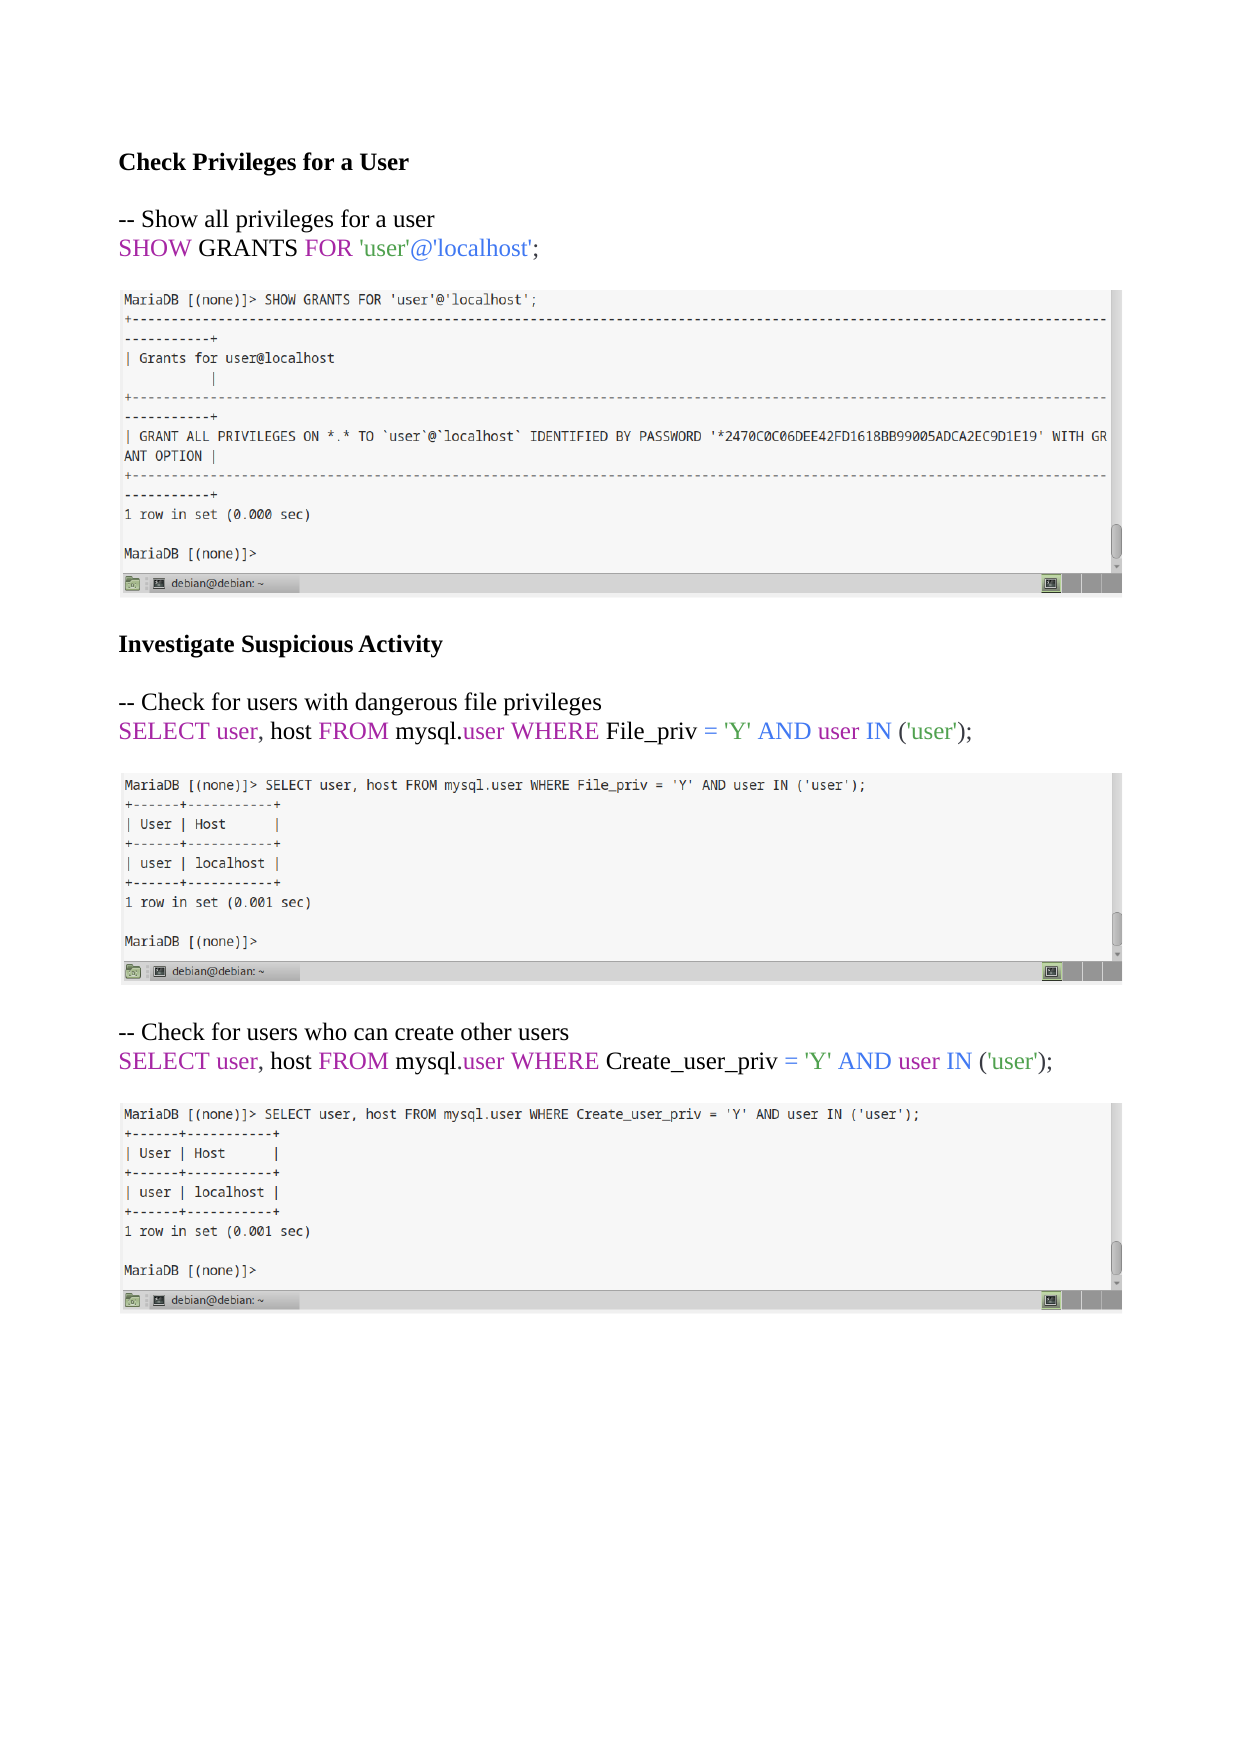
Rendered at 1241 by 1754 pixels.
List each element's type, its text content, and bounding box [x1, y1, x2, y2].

text -- Check for users with dangerous file privileges [118, 687, 1122, 716]
picture [118, 290, 1123, 601]
text SHOW GRANTS FOR 'user'@'localhost'; [118, 233, 1122, 262]
text -- Show all privileges for a user [118, 204, 1122, 233]
text Investigate Suspicious Activity [118, 629, 1122, 658]
text -- Check for users who can create other users [118, 1017, 1122, 1046]
text SELECT user, host FROM mysql.user WHERE File_priv = 'Y' AND user IN ('user'); [118, 716, 1122, 744]
text Check Privileges for a User [118, 147, 1122, 176]
picture [118, 1103, 1123, 1317]
picture [118, 773, 1123, 989]
text SELECT user, host FROM mysql.user WHERE Create_user_priv = 'Y' AND user IN ('user'); [118, 1046, 1122, 1075]
